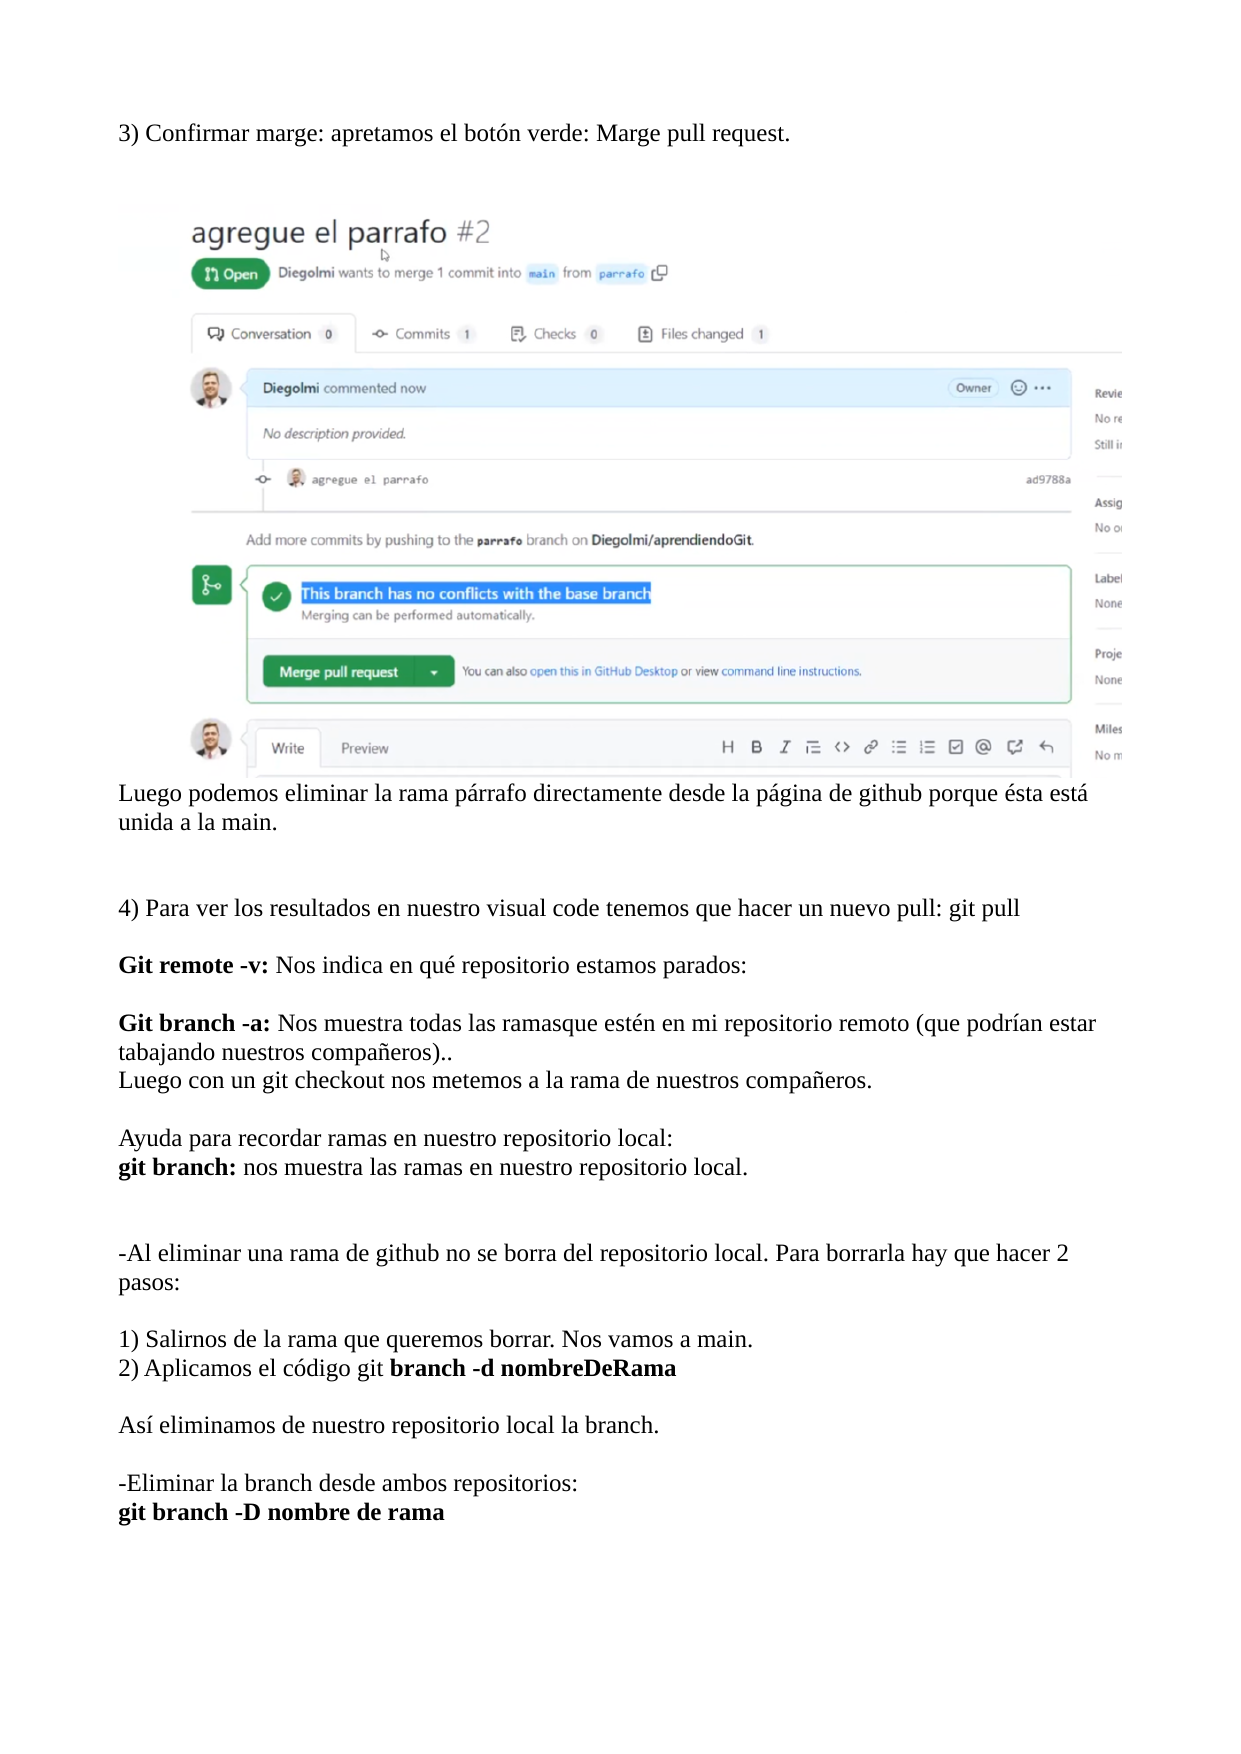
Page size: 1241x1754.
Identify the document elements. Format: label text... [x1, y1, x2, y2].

text -Al eliminar una rama de github no se borra del repositorio local. Para borrarla hay que hacer 2 pasos: [118, 1238, 1122, 1295]
text Luego con un git checkout nos metemos a la rama de nuestros compañeros. [118, 1065, 1122, 1094]
text 4) Para ver los resultados en nuestro visual code tenemos que hacer un nuevo pull: git pull [118, 893, 1122, 922]
text 2) Aplicamos el código git branch -d nombreDeRama [118, 1353, 1122, 1382]
text Luego podemos eliminar la rama párrafo directamente desde la página de github porque ésta está unida a la main. [118, 778, 1122, 835]
text git branch -D nombre de rama [118, 1497, 1122, 1525]
text -Eliminar la branch desde ambos repositorios: [118, 1468, 1122, 1497]
text 3) Confirmar marge: apretamos el botón verde: Marge pull request. [118, 118, 1122, 147]
text Así eliminamos de nuestro repositorio local la branch. [118, 1410, 1122, 1439]
text git branch: nos muestra las ramas en nuestro repositorio local. [118, 1152, 1122, 1180]
picture [118, 204, 1122, 778]
text Git remote -v: Nos indica en qué repositorio estamos parados: [118, 950, 1122, 979]
text Ayuda para recordar ramas en nuestro repositorio local: [118, 1123, 1122, 1152]
text 1) Salirnos de la rama que queremos borrar. Nos vamos a main. [118, 1324, 1122, 1353]
text Git branch -a: Nos muestra todas las ramasque estén en mi repositorio remoto (que podrían estar tabajando nuestros compañeros).. [118, 1008, 1122, 1065]
